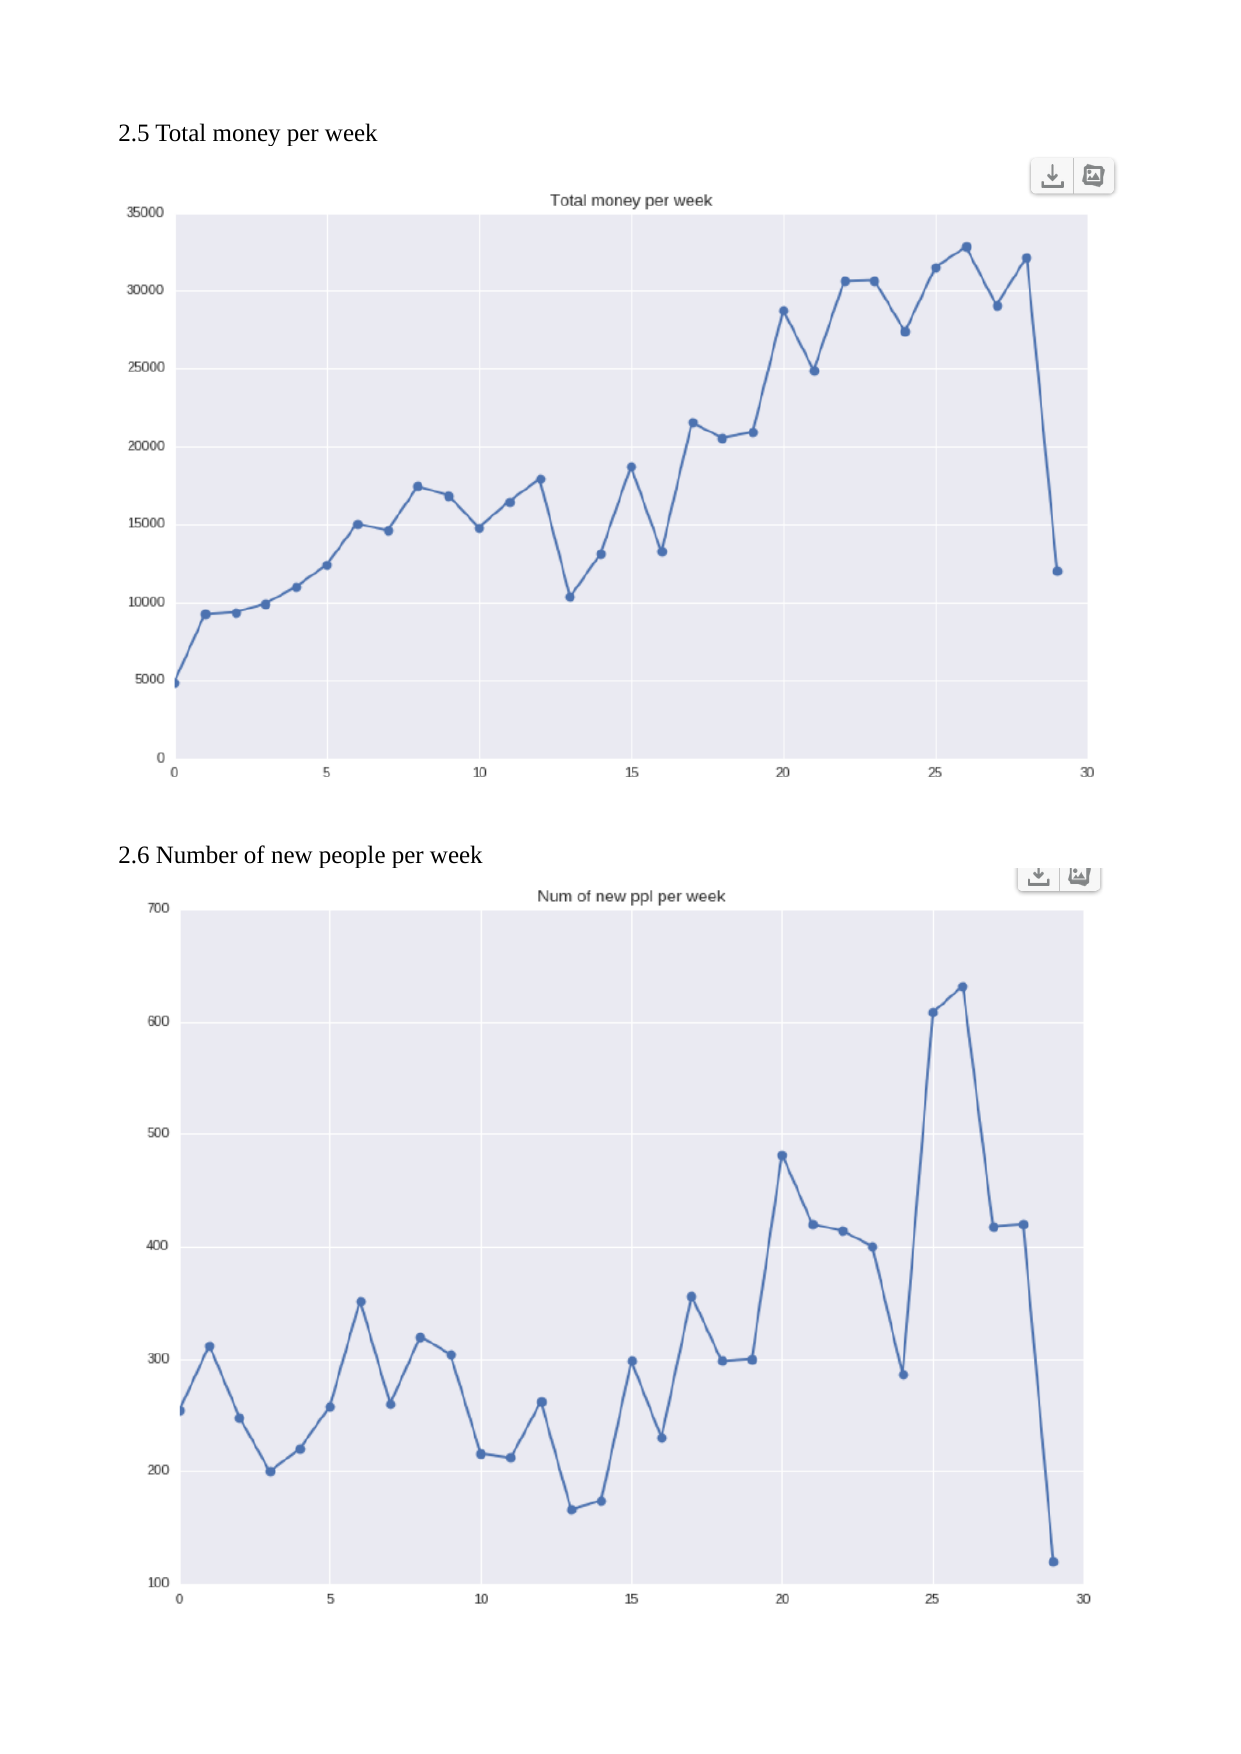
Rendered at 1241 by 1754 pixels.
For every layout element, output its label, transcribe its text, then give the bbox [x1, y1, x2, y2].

picture [118, 146, 1123, 812]
text 2.6 Number of new people per week [118, 840, 1122, 868]
picture [118, 868, 1123, 1618]
text 2.5 Total money per week [118, 118, 1122, 146]
